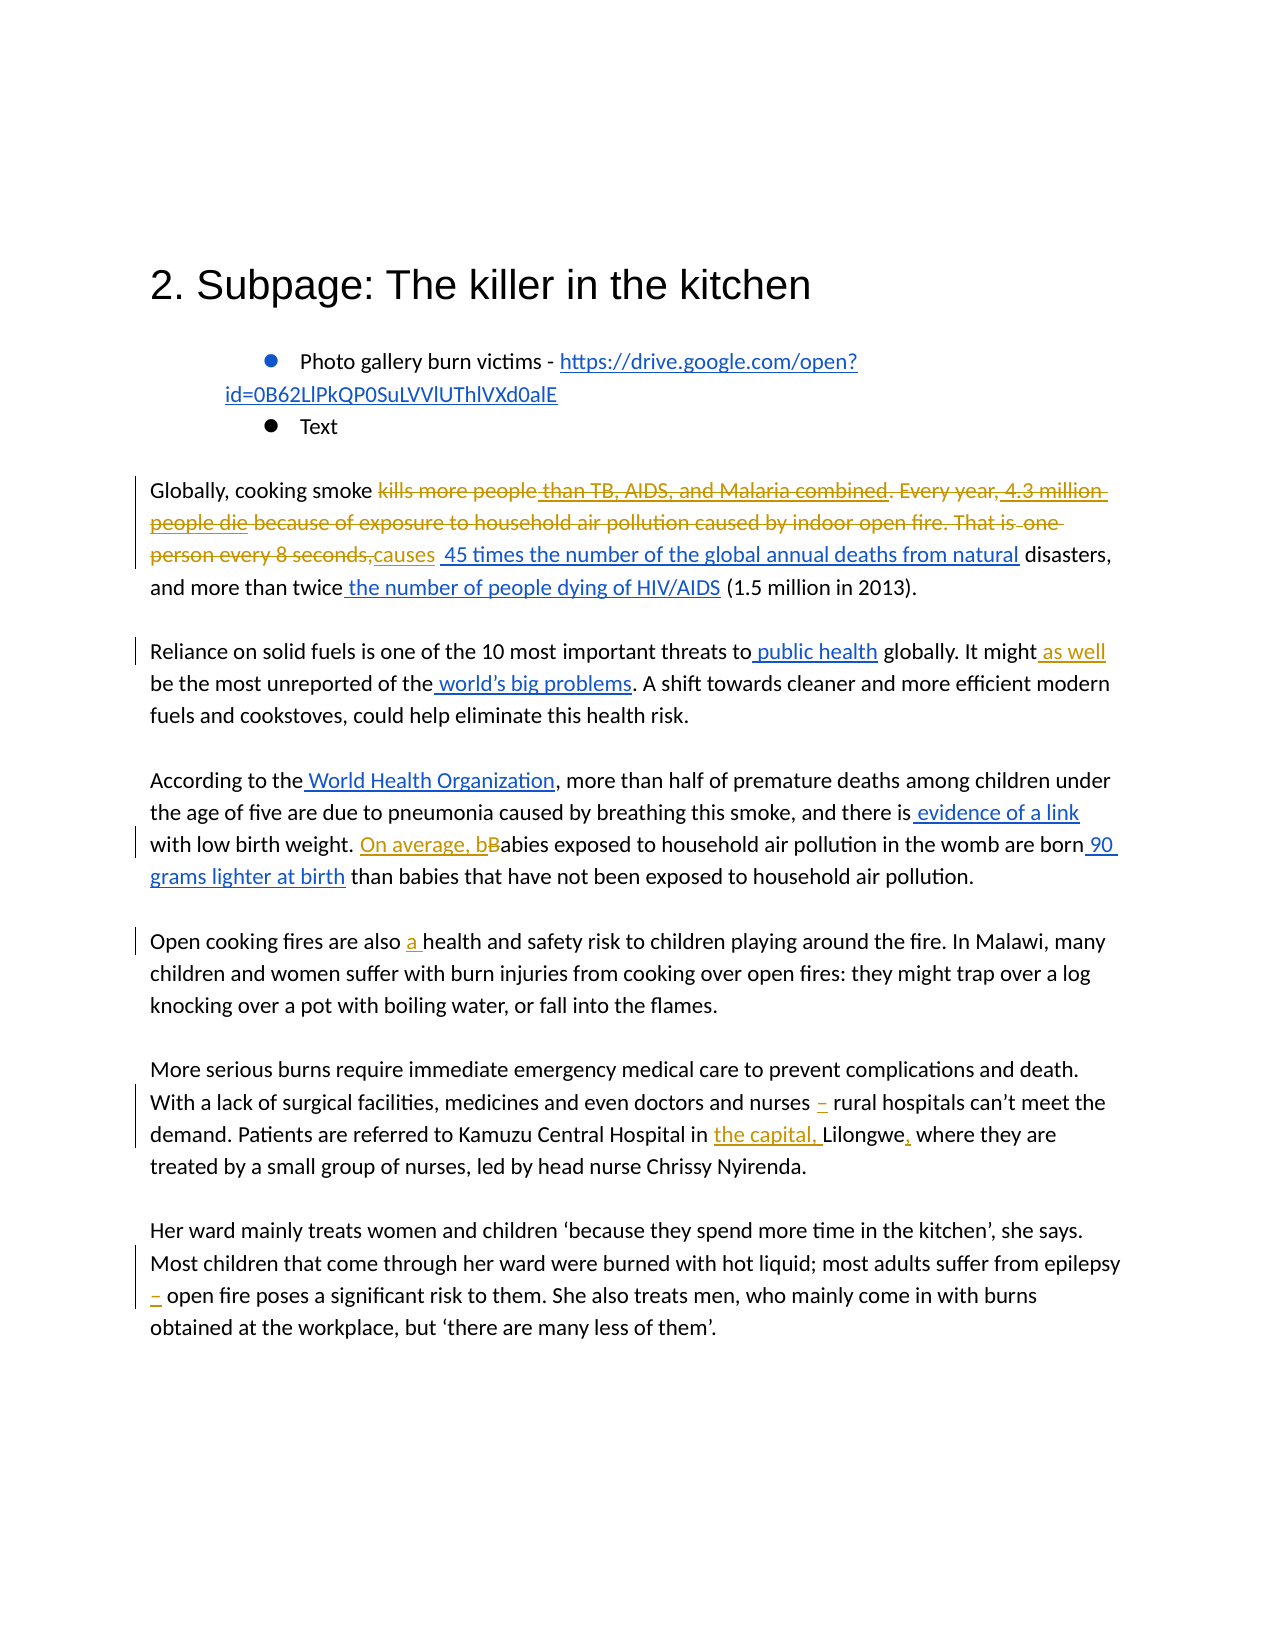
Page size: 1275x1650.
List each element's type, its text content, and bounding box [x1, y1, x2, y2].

text Her ward mainly treats women and children ‘because they spend more time in the kitchen’, she says. Most children that come through her ward were burned with hot liquid; most adults suffer from epilepsy – open fire poses a significant risk to them. She also treats men, who mainly come in with burns obtained at the workplace, but ‘there are many less of them’. [150, 1217, 1125, 1341]
list Text [225, 412, 1125, 440]
list Photo gallery burn victims - https://drive.google.com/open?id=0B62LlPkQP0SuLVVlUThlVXd0alE [225, 347, 1125, 408]
text Reliance on solid fuels is one of the 10 most important threats to public health globally. It might as well be the most unreported of the world’s big problems. A shift towards cleaner and more efficient modern fuels and cookstoves, could help eliminate this health risk. [150, 637, 1125, 729]
text Open cooking fires are also a health and safety risk to children playing around the fire. In Malawi, many children and women suffer with burn injuries from cooking over open fires: they might trap over a log knocking over a pot with boiling water, or fall into the flames. [150, 927, 1125, 1019]
text More serious burns require immediate emergency medical care to prevent complications and death. With a lack of surgical facilities, medicines and even doctors and nurses – rural hospitals can’t meet the demand. Patients are referred to Kamuzu Central Hospital in the capital, Lilongwe, where they are treated by a small group of nurses, led by head nurse Chrissy Nyirenda. [150, 1056, 1125, 1180]
text According to the World Health Organization, more than half of premature deaths among children under the age of five are due to pneumonia caused by breathing this smoke, and there is evidence of a link with low birth weight. On average, babies exposed to household air pollution in the womb are born 90 grams lighter at birth than babies that have not been exposed to household air pollution. [150, 766, 1125, 891]
subtitle 2. Subpage: The killer in the kitchen [150, 205, 1125, 308]
text Globally, cooking smoke causes 45 times the number of the global annual deaths from natural disasters, and more than twice the number of people dying of HIV/AIDS (1.5 million in 2013). [150, 476, 1125, 601]
